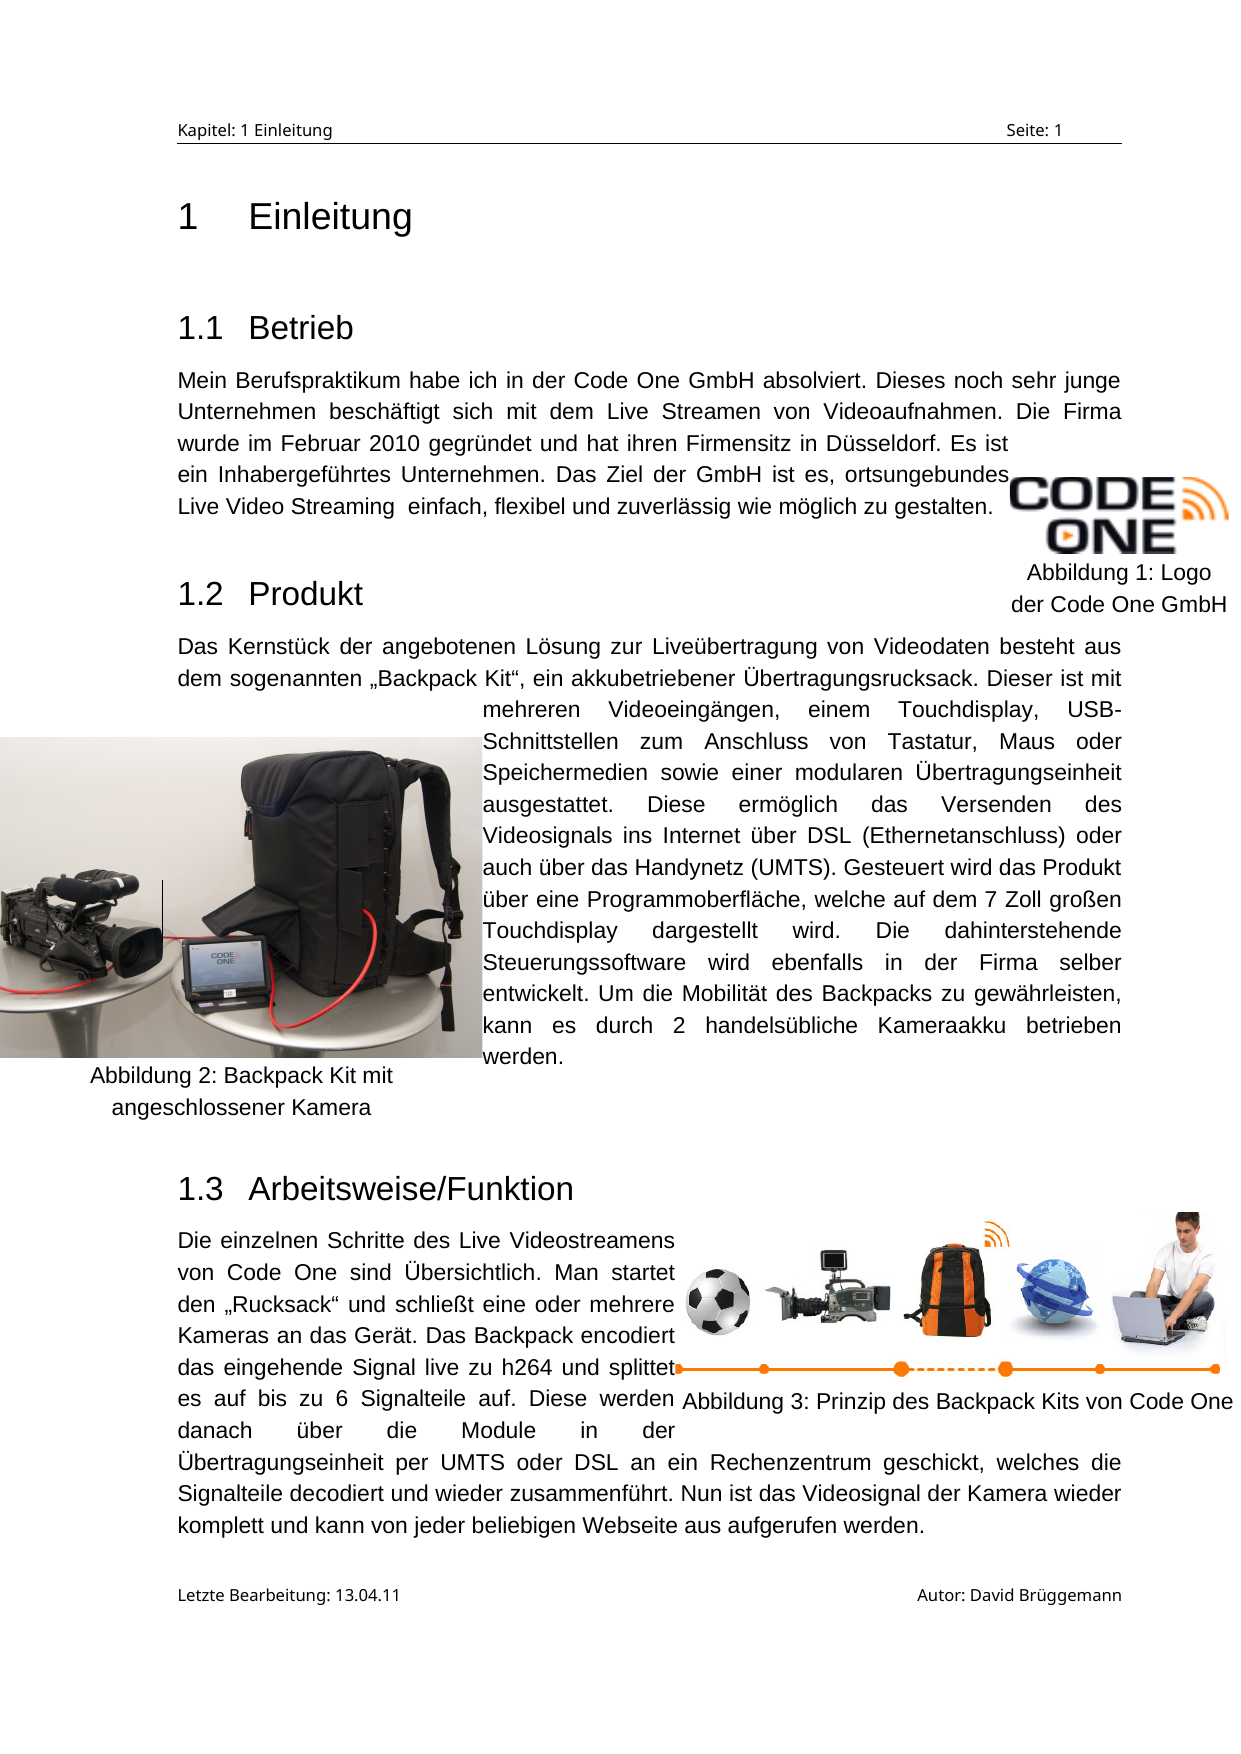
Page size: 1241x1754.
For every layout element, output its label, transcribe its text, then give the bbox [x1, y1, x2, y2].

text Abbildung 2: Backpack Kit mit angeschlossener Kamera [0, 1058, 482, 1120]
subtitle Arbeitsweise/Funktion [177, 1163, 1240, 1212]
text Abbildung 1: Logo der Code One GmbH [1009, 554, 1228, 617]
subtitle [675, 1414, 1240, 1427]
subtitle Betrieb [177, 308, 1122, 347]
subtitle Einleitung [177, 194, 1122, 237]
picture [1009, 477, 1229, 554]
text Abbildung 3: Prinzip des Backpack Kits von Code One [675, 1383, 1240, 1414]
text Mein Berufspraktikum habe ich in der Code One GmbH absolviert. Dieses noch sehr junge Unternehmen beschäftigt sich mit dem Live Streamen von Videoaufnahmen. Die Firma wurde im Februar 2010 gegründet und hat ihren Firmensitz in Düsseldorf. Es ist ein Inhabergeführtes Unternehmen. Das Ziel der GmbH ist es, ortsungebundes Live Video Streaming einfach, flexibel und zuverlässig wie möglich zu gestalten. [177, 367, 1228, 519]
subtitle Produkt [177, 574, 1009, 613]
picture [675, 1212, 1240, 1383]
text Das Kernstück der angebotenen Lösung zur Liveübertragung von Videodaten besteht aus dem sogenannten „Backpack Kit“, ein akkubetriebener Übertragungsrucksack. Dieser ist mit mehreren Videoeingängen, einem Touchdisplay, USB-Schnittstellen zum Anschluss von Tastatur, Maus oder Speichermedien sowie einer modularen Übertragungseinheit ausgestattet. Diese ermöglich das Versenden des Videosignals ins Internet über DSL (Ethernetanschluss) oder auch über das Handynetz (UMTS). Gesteuert wird das Produkt über eine Programmoberfläche, welche auf dem 7 Zoll großen Touchdisplay dargestellt wird. Die dahinterstehende Steuerungssoftware wird ebenfalls in der Firma selber entwickelt. Um die Mobilität des Backpacks zu gewährleisten, kann es durch 2 handelsübliche Kameraakku betrieben werden. [0, 633, 1122, 1070]
text Die einzelnen Schritte des Live Videostreamens von Code One sind Übersichtlich. Man startet den „Rucksack“ und schließt eine oder mehrere Kameras an das Gerät. Das Backpack encodiert das eingehende Signal live zu h264 und splittet es auf bis zu 6 Signalteile auf. Diese werden danach über die Module in der Übertragungseinheit per UMTS oder DSL an ein Rechenzentrum geschickt, welches die Signalteile decodiert und wieder zusammenführt. Nun ist das Videosignal der Kamera wieder komplett und kann von jeder beliebigen Webseite aus aufgerufen werden. [177, 1227, 1122, 1538]
picture [0, 737, 483, 1058]
